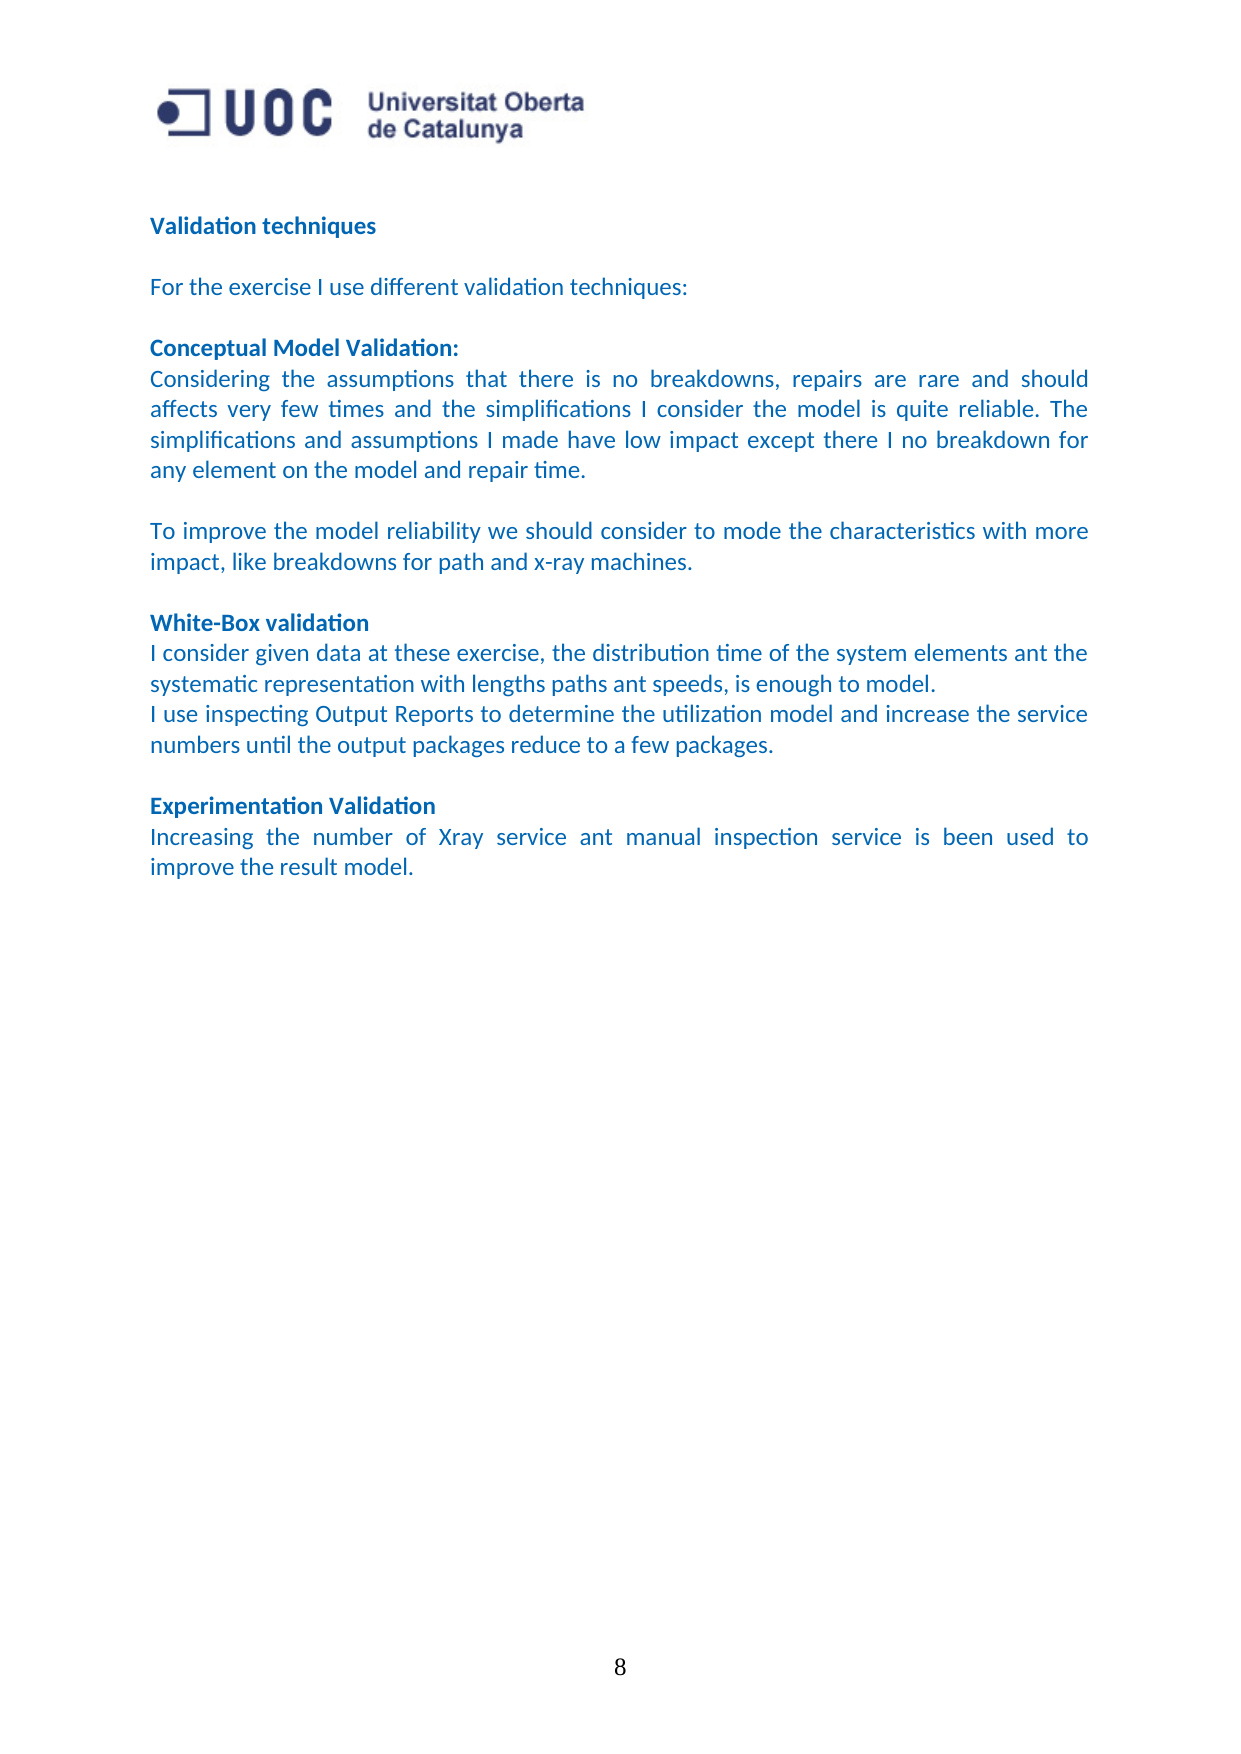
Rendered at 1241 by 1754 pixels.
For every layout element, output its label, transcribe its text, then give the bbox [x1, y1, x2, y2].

text Experimentation Validation [150, 790, 1090, 821]
text Validation techniques [150, 210, 1090, 241]
text To improve the model reliability we should consider to mode the characteristics with more impact, like breakdowns for path and x-ray machines. [150, 515, 1090, 576]
text For the exercise I use different validation techniques: [150, 271, 1090, 302]
text I consider given data at these exercise, the distribution time of the system elements ant the systematic representation with lengths paths ant speeds, is enough to model. [150, 637, 1090, 698]
text Increasing the number of Xray service ant manual inspection service is been used to improve the result model. [150, 821, 1090, 882]
text Considering the assumptions that there is no breakdowns, repairs are rare and should affects very few times and the simplifications I consider the model is quite reliable. The simplifications and assumptions I made have low impact except there I no breakdown for any element on the model and repair time. [150, 363, 1090, 485]
text I use inspecting Output Reports to determine the utilization model and increase the service numbers until the output packages reduce to a few packages. [150, 698, 1090, 759]
picture [153, 73, 589, 152]
text Conceptual Model Validation: [150, 332, 1090, 363]
text White-Box validation [150, 607, 1090, 637]
